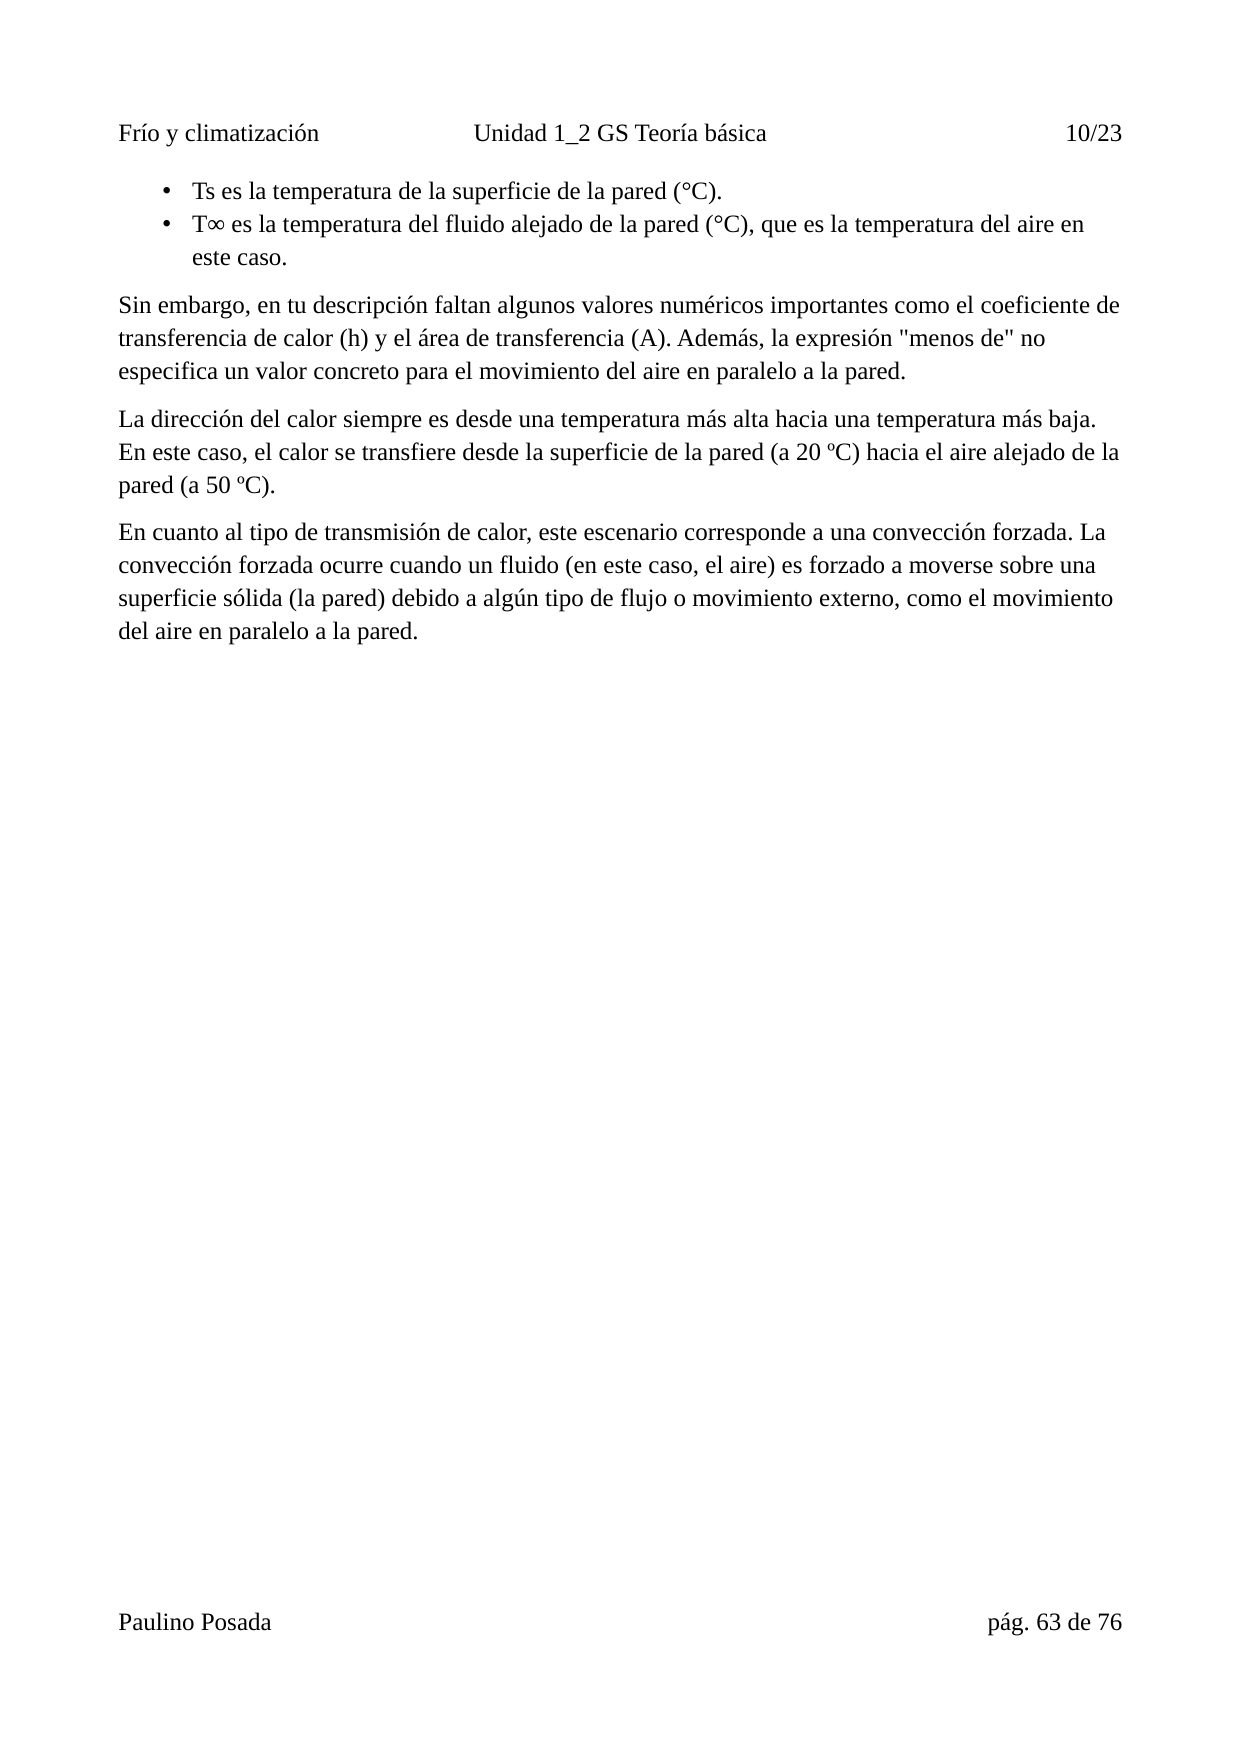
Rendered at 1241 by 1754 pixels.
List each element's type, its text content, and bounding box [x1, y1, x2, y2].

text Sin embargo, en tu descripción faltan algunos valores numéricos importantes como el coeficiente de transferencia de calor (h) y el área de transferencia (A). Además, la expresión "menos de" no especifica un valor concreto para el movimiento del aire en paralelo a la pared. [118, 290, 1122, 385]
text La dirección del calor siempre es desde una temperatura más alta hacia una temperatura más baja. En este caso, el calor se transfiere desde la superficie de la pared (a 20 ºC) hacia el aire alejado de la pared (a 50 ºC). [118, 404, 1122, 498]
text En cuanto al tipo de transmisión de calor, este escenario corresponde a una convección forzada. La convección forzada ocurre cuando un fluido (en este caso, el aire) es forzado a moverse sobre una superficie sólida (la pared) debido a algún tipo de flujo o movimiento externo, como el movimiento del aire en paralelo a la pared. [118, 517, 1122, 645]
list T∞​ es la temperatura del fluido alejado de la pared (°C), que es la temperatura del aire en este caso. [162, 209, 1122, 271]
list Ts​ es la temperatura de la superficie de la pared (°C). [162, 176, 1122, 205]
